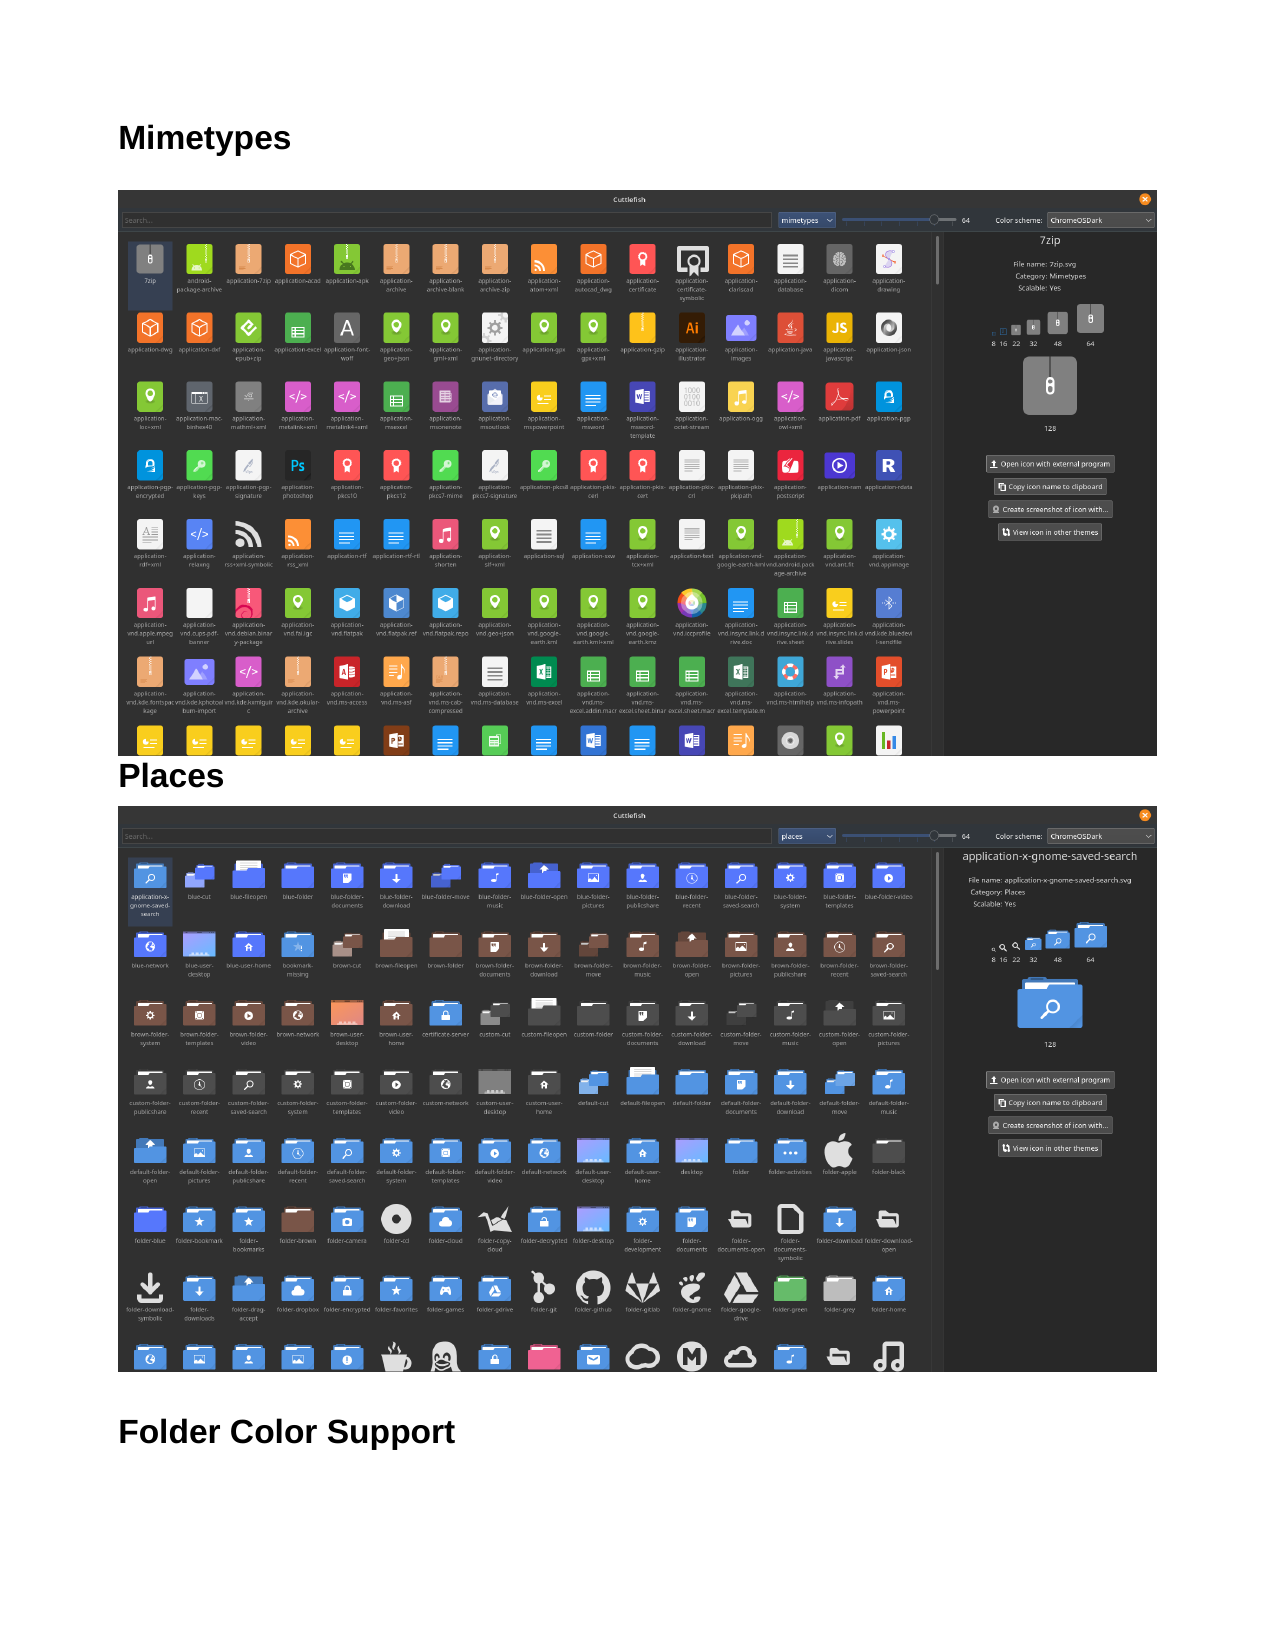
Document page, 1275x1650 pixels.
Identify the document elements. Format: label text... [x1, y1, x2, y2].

subtitle Mimetypes [118, 118, 1157, 157]
subtitle Folder Color Support [118, 1412, 1157, 1450]
subtitle Places [118, 756, 1157, 794]
picture [118, 190, 1157, 756]
picture [118, 806, 1157, 1372]
